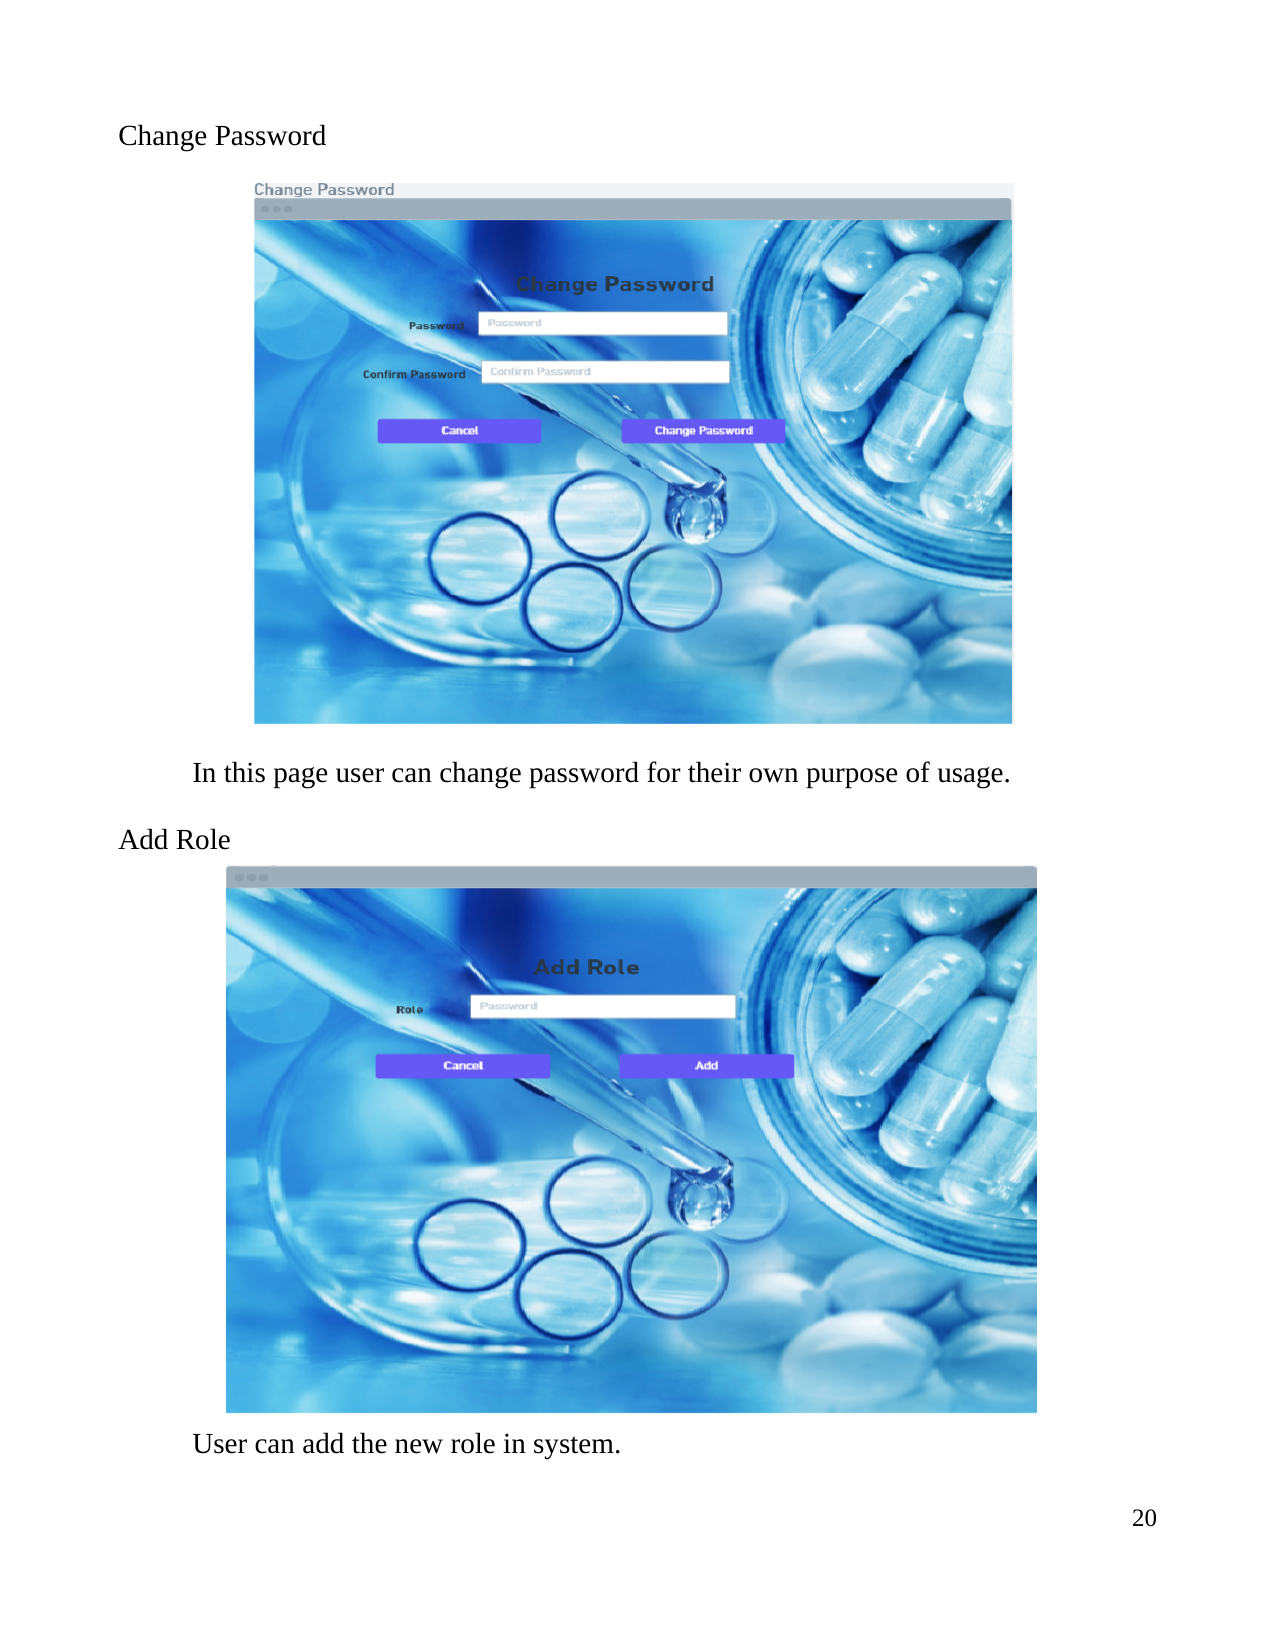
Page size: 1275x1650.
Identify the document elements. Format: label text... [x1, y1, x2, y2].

picture [254, 183, 1015, 724]
text Add Role [118, 822, 1157, 856]
text In this page user can change password for their own purpose of usage. [118, 755, 1157, 789]
picture [226, 865, 1037, 1414]
text User can add the new role in system. [118, 1426, 1157, 1460]
text Change Password [118, 118, 1157, 152]
